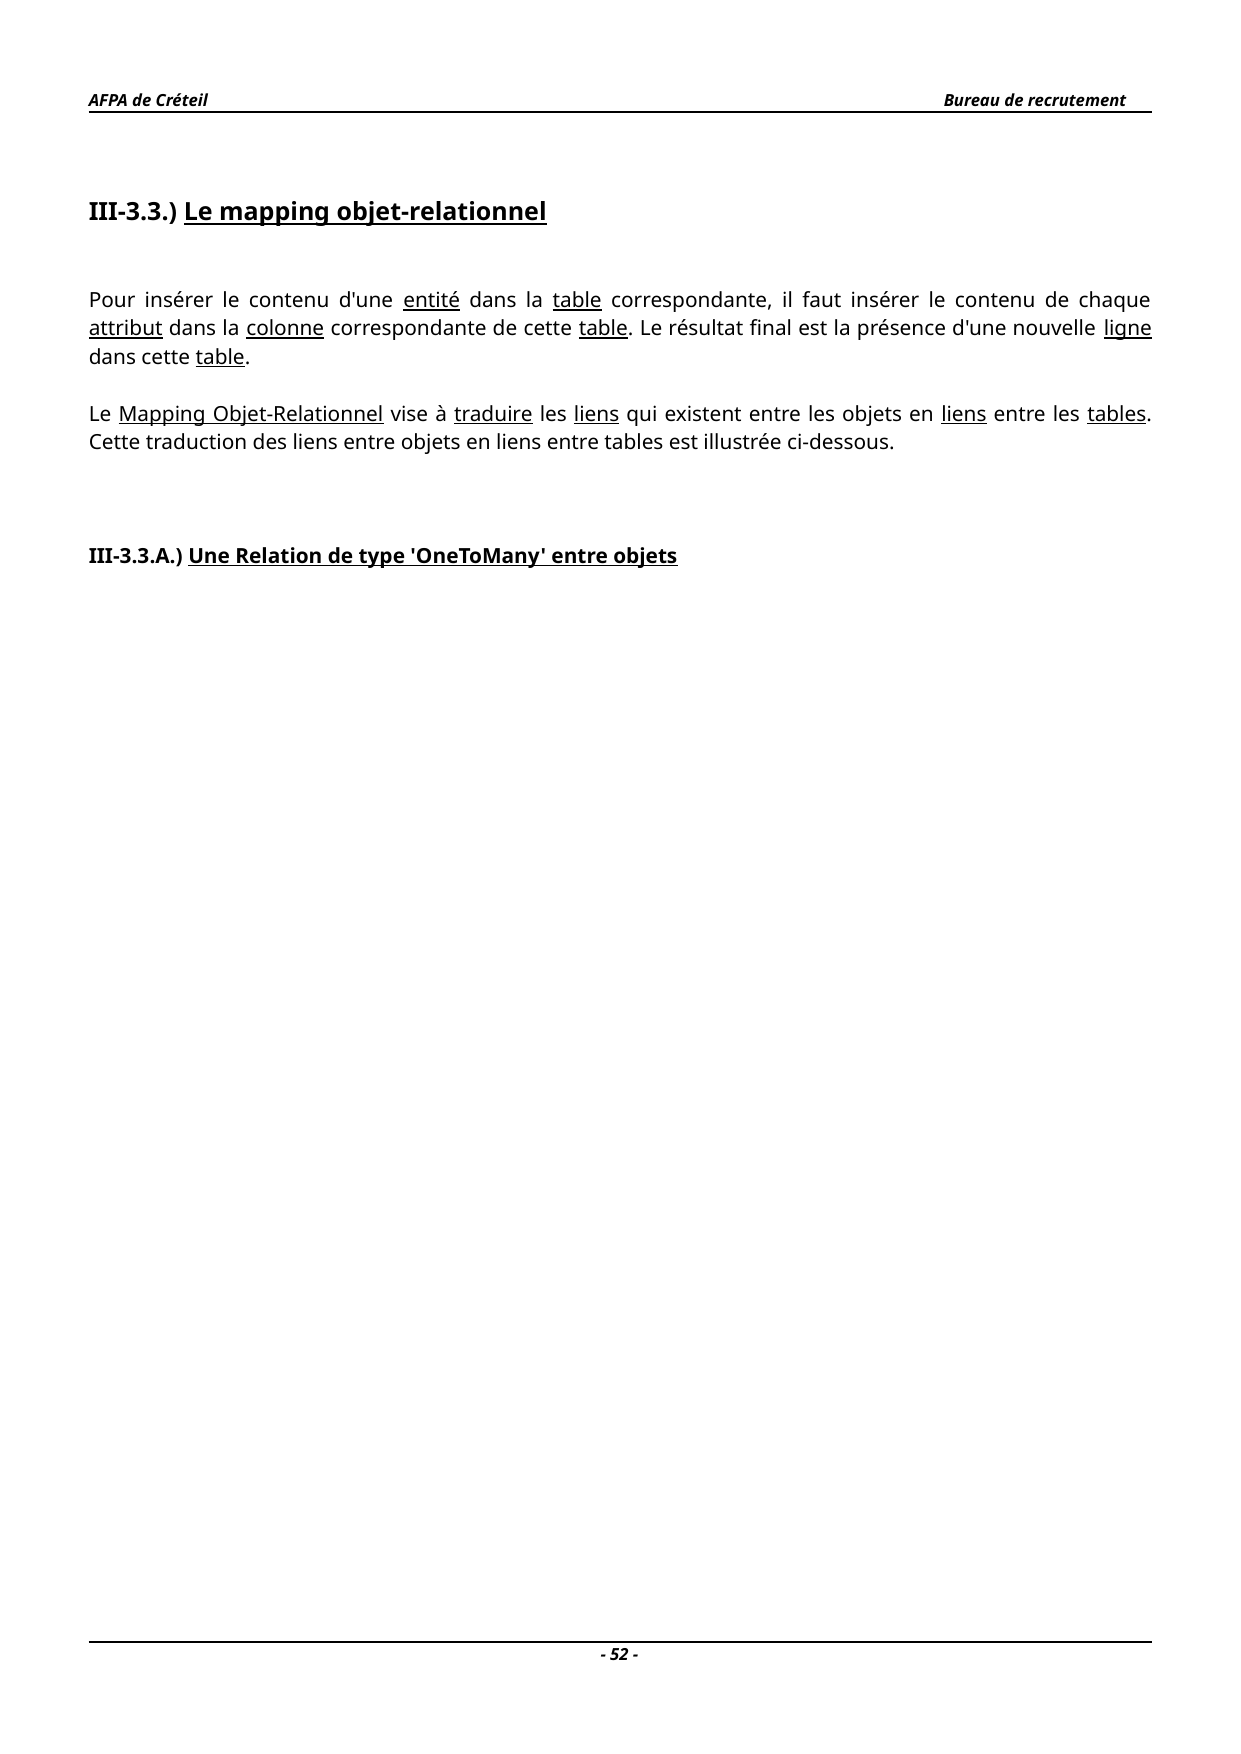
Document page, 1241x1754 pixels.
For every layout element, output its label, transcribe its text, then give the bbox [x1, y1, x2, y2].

text III-3.3.A.) Une Relation de type 'OneToMany' entre objets [88, 541, 1152, 569]
text III-3.3.) Le mapping objet-relationnel [88, 194, 1152, 228]
text Pour insérer le contenu d'une entité dans la table correspondante, il faut insérer le contenu de chaque attribut dans la colonne correspondante de cette table. Le résultat final est la présence d'une nouvelle ligne dans cette table. [88, 285, 1152, 370]
text Le Mapping Objet-Relationnel vise à traduire les liens qui existent entre les objets en liens entre les tables. Cette traduction des liens entre objets en liens entre tables est illustrée ci-dessous. [88, 399, 1152, 456]
